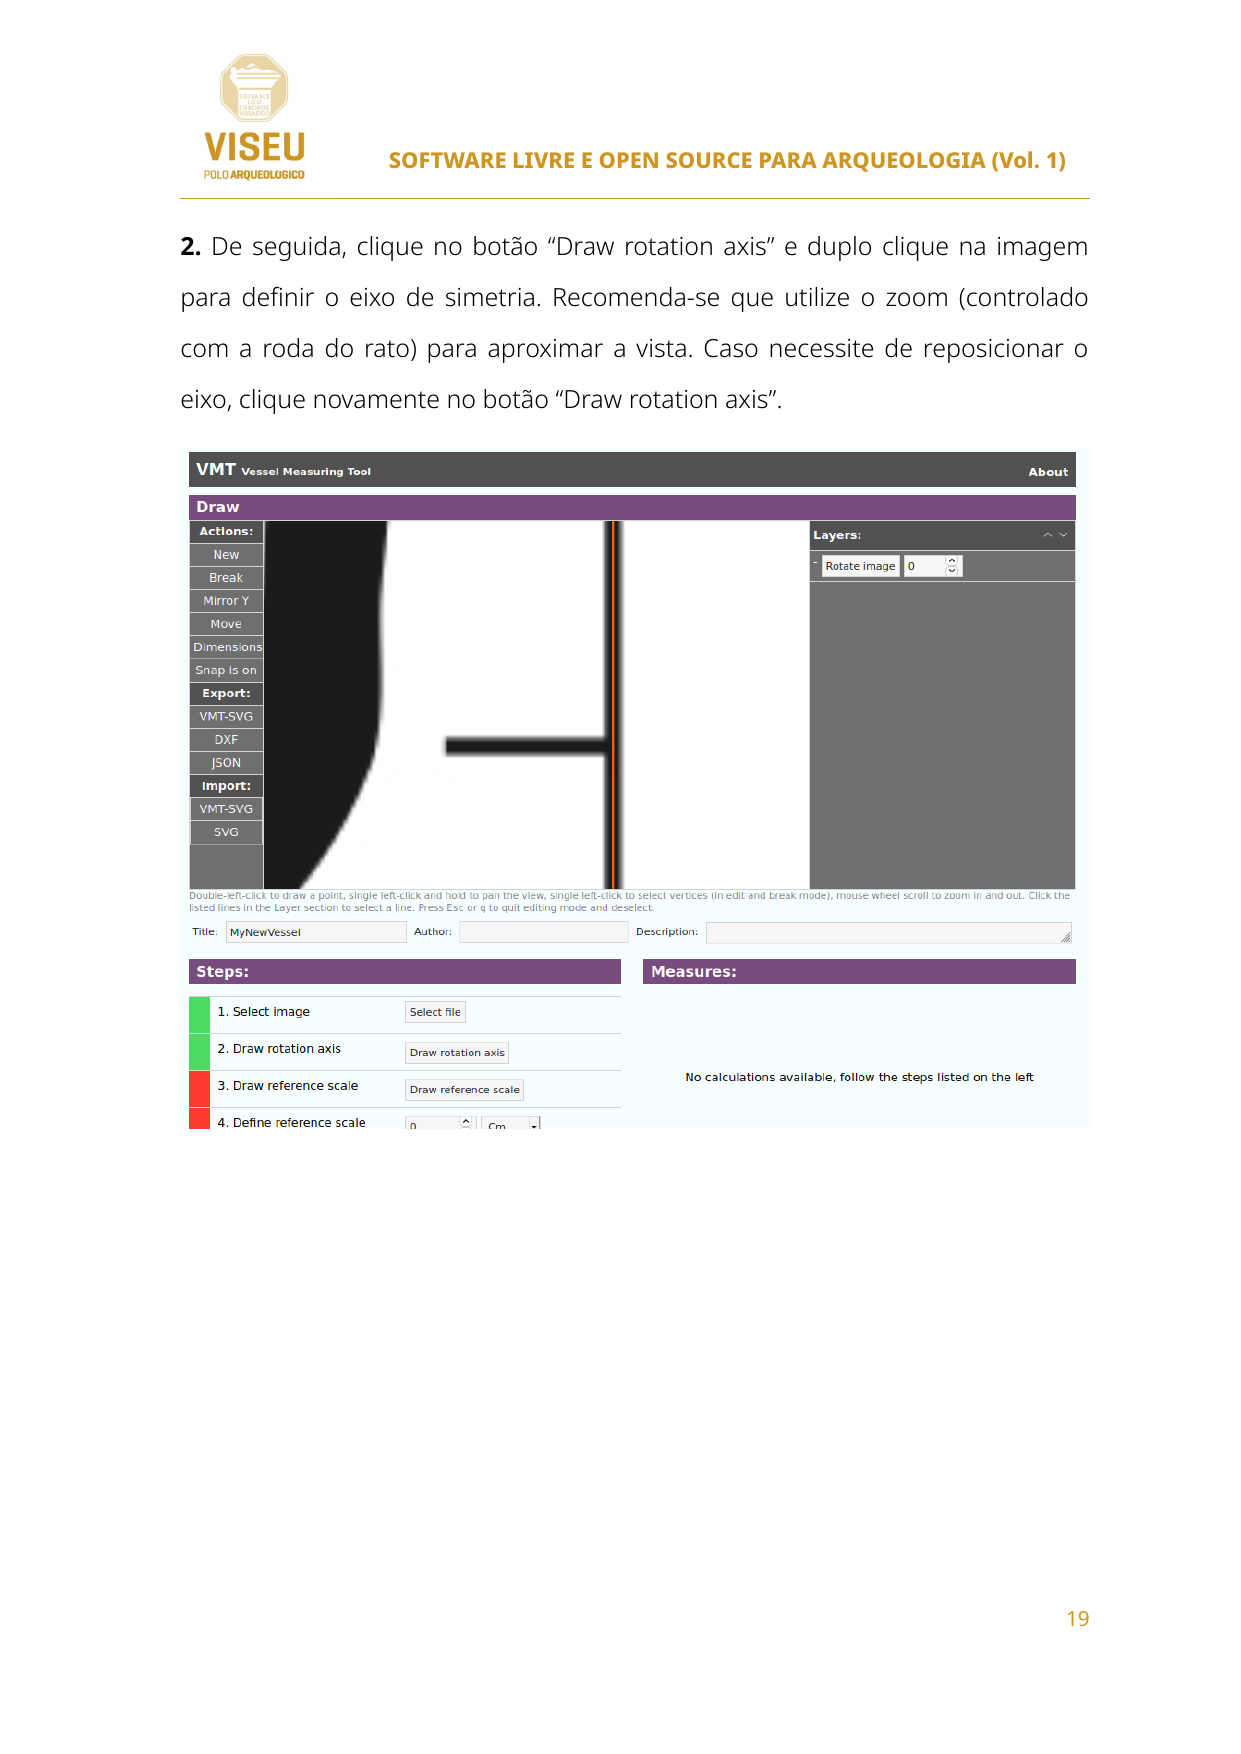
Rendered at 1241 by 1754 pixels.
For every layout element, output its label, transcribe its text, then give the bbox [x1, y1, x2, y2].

text 2. De seguida, clique no botão “Draw rotation axis” e duplo clique na imagem para definir o eixo de simetria. Recomenda-se que utilize o zoom (controlado com a roda do rato) para aproximar a vista. Caso necessite de reposicionar o eixo, clique novamente no botão “Draw rotation axis”. [180, 228, 1090, 415]
picture [180, 448, 1090, 1129]
